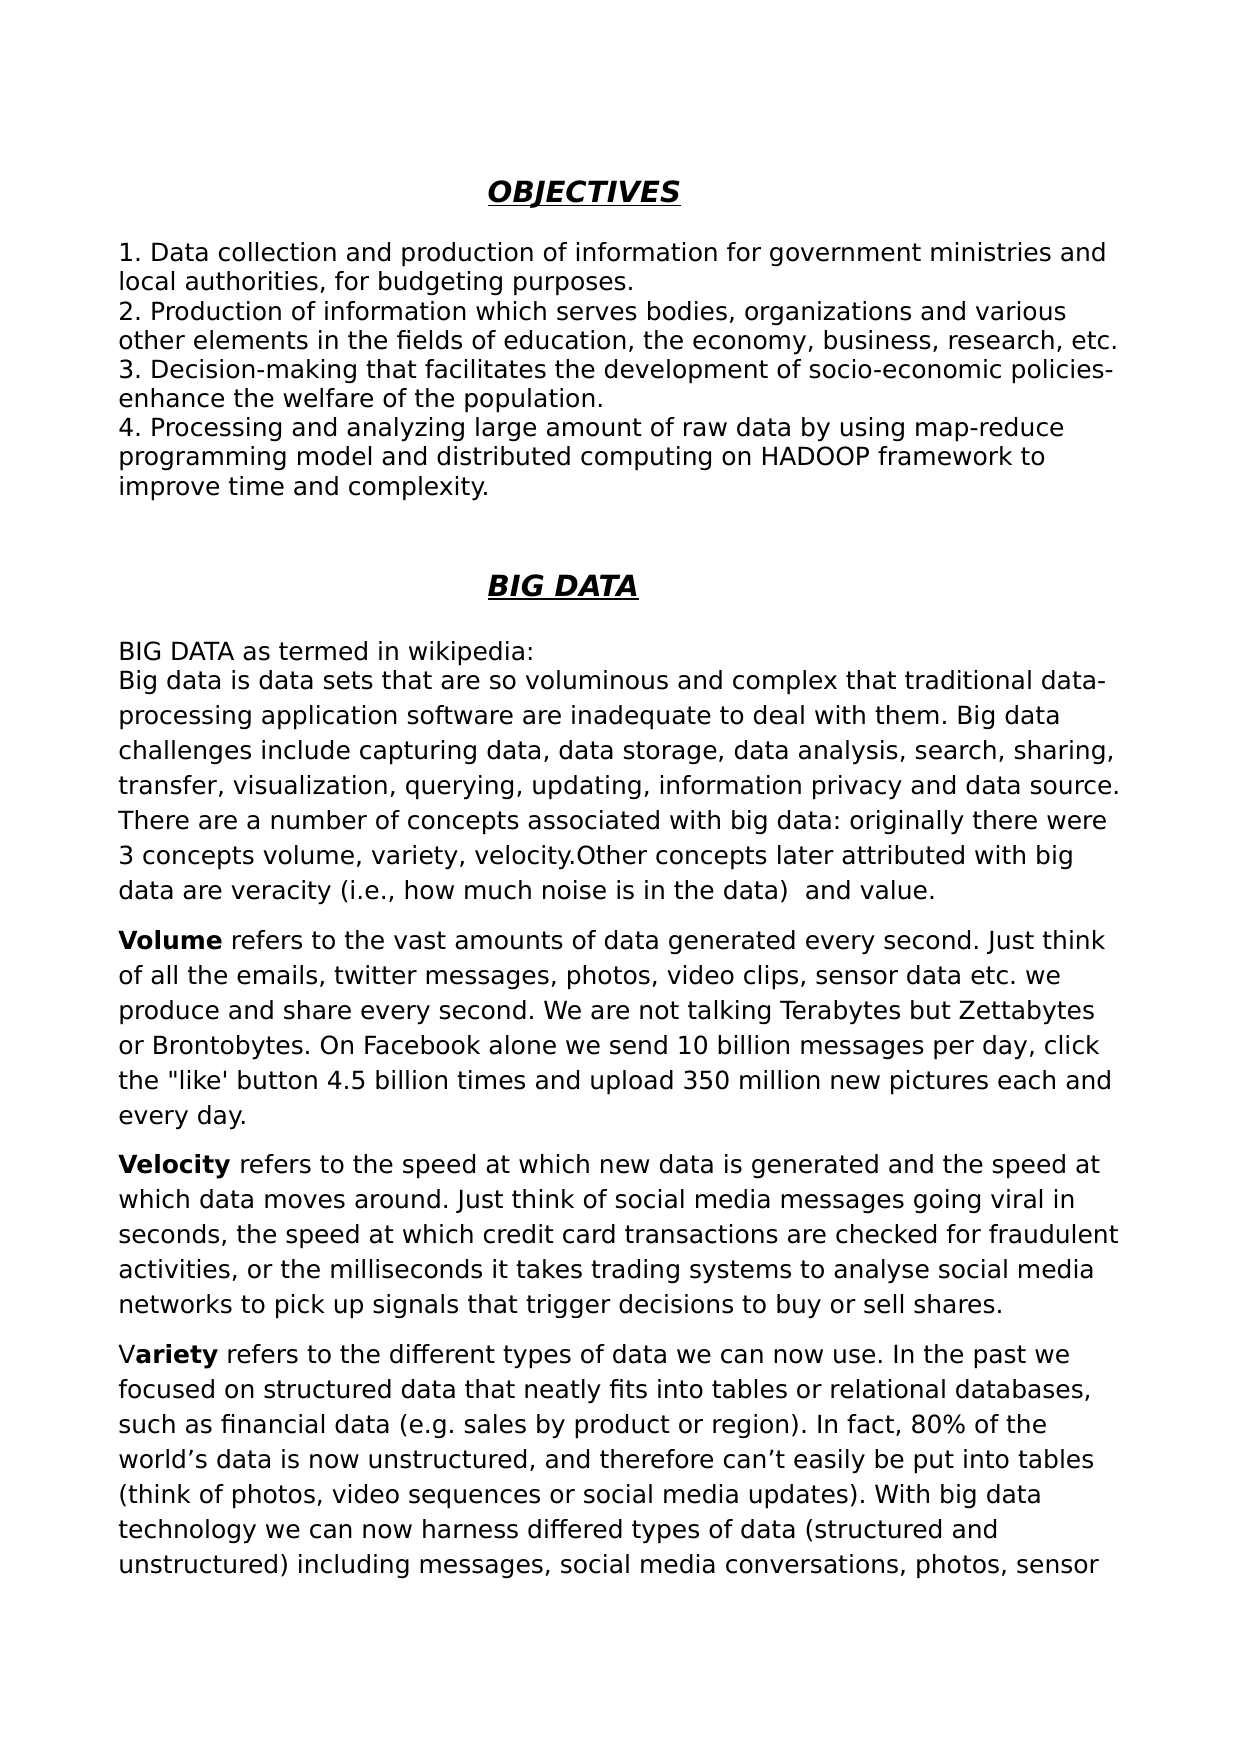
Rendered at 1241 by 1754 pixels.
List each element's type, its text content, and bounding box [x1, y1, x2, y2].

text Velocity refers to the speed at which new data is generated and the speed at which data moves around. Just think of social media messages going viral in seconds, the speed at which credit card transactions are checked for fraudulent activities, or the milliseconds it takes trading systems to analyse social media networks to pick up signals that trigger decisions to buy or sell shares. [118, 1151, 1122, 1320]
text 4. Processing and analyzing large amount of raw data by using map-reduce programming model and distributed computing on HADOOP framework to improve time and complexity. [118, 413, 1122, 501]
text OBJECTIVES [118, 176, 1122, 209]
text Variety refers to the different types of data we can now use. In the past we focused on structured data that neatly fits into tables or relational databases, such as financial data (e.g. sales by product or region). In fact, 80% of the world’s data is now unstructured, and therefore can’t easily be put into tables (think of photos, video sequences or social media updates). With big data technology we can now harness differed types of data (structured and unstructured) including messages, social media conversations, photos, sensor [118, 1340, 1122, 1579]
text Volume refers to the vast amounts of data generated every second. Just think of all the emails, twitter messages, photos, video clips, sensor data etc. we produce and share every second. We are not talking Terabytes but Zettabytes or Brontobytes. On Facebook alone we send 10 billion messages per day, click the "like' button 4.5 billion times and upload 350 million new pictures each and every day. [118, 926, 1122, 1130]
text 3. Decision-making that facilitates the development of socio-economic policies-enhance the welfare of the population. [118, 355, 1122, 413]
text Big data is data sets that are so voluminous and complex that traditional data-processing application software are inadequate to deal with them. Big data challenges include capturing data, data storage, data analysis, search, sharing, transfer, visualization, querying, updating, information privacy and data source. There are a number of concepts associated with big data: originally there were 3 concepts volume, variety, velocity.Other concepts later attributed with big data are veracity (i.e., how much noise is in the data) and value. [118, 667, 1122, 906]
text 2. Production of information which serves bodies, organizations and various other elements in the fields of education, the economy, business, research, etc. [118, 297, 1122, 355]
text BIG DATA as termed in wikipedia: [118, 637, 1122, 667]
text 1. Data collection and production of information for government ministries and local authorities, for budgeting purposes. [118, 238, 1122, 297]
text BIG DATA [118, 569, 1122, 603]
